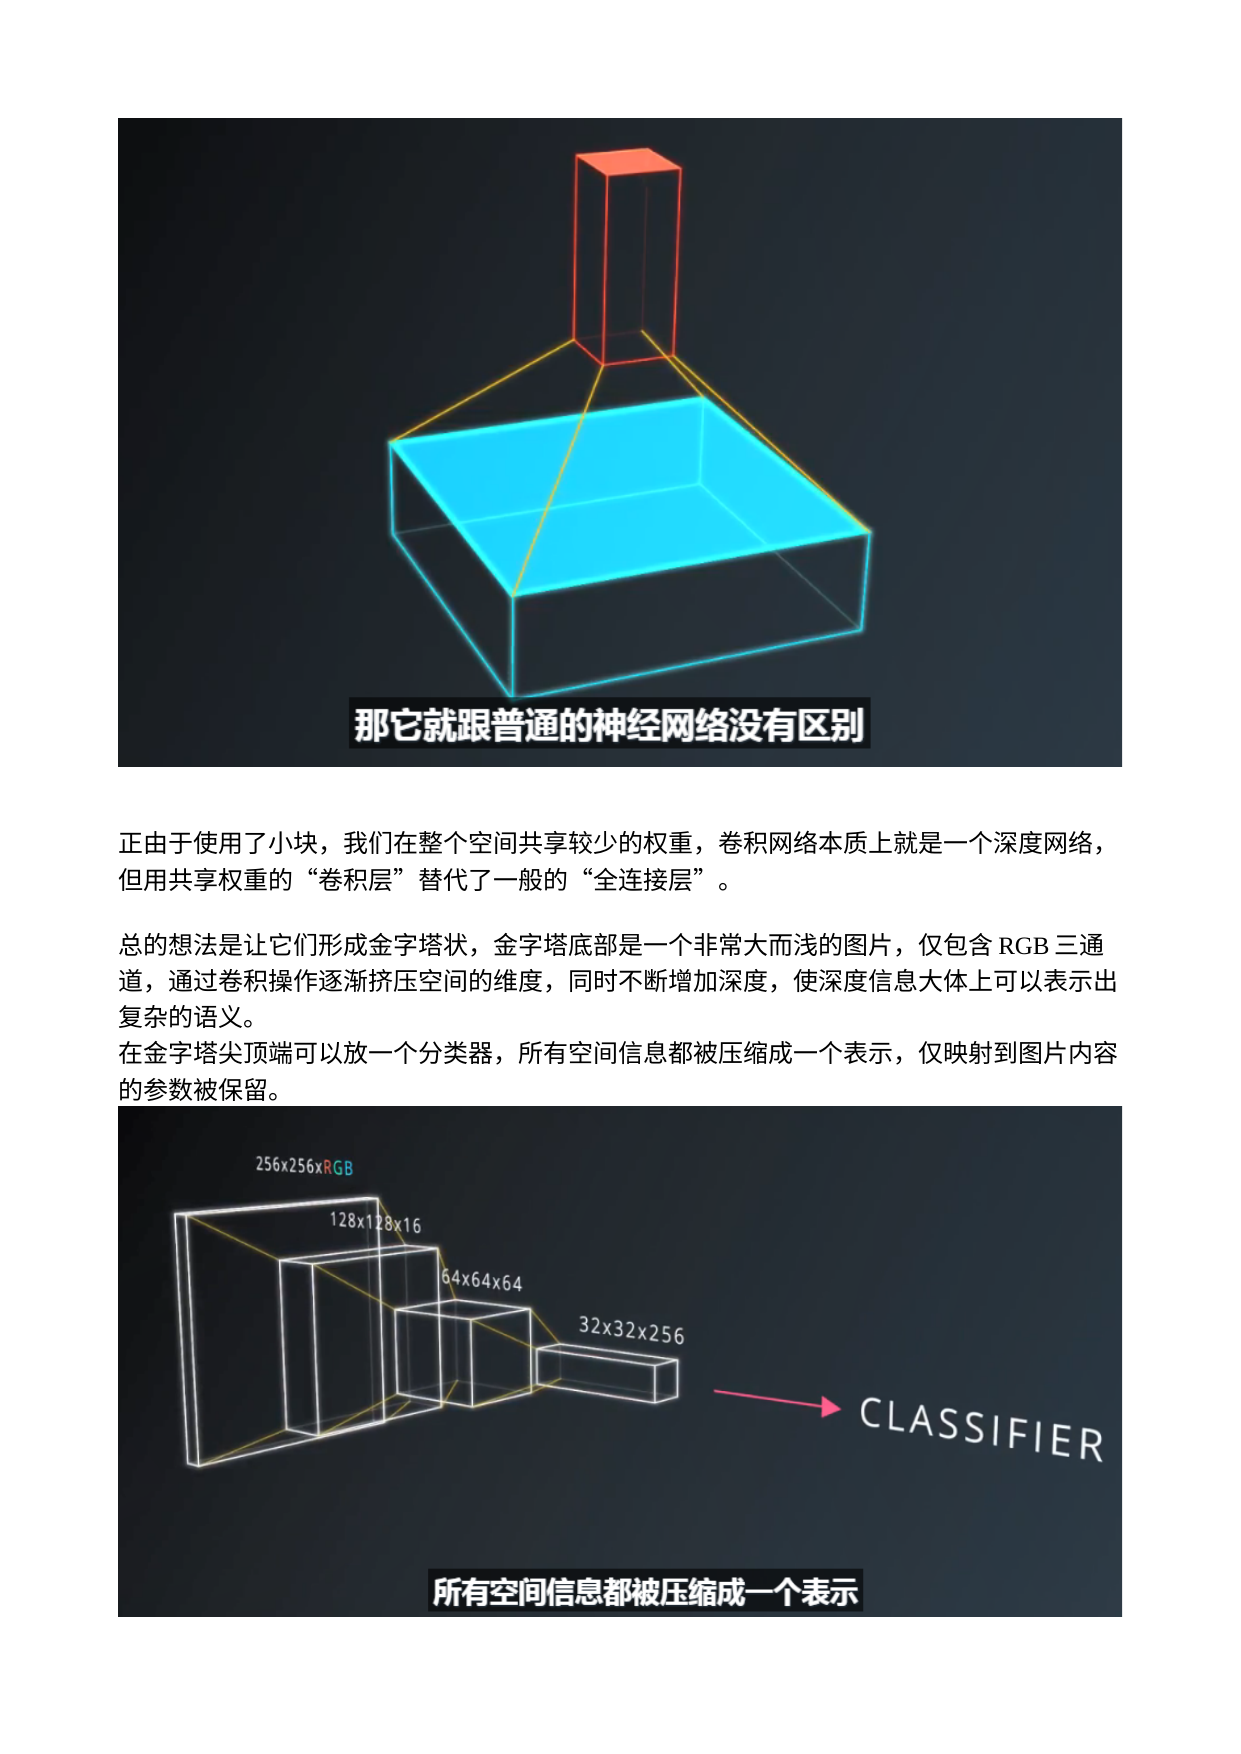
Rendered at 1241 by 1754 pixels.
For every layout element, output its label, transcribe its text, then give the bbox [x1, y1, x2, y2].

text 在金字塔尖顶端可以放一个分类器，所有空间信息都被压缩成一个表示，仅映射到图片内容的参数被保留。 [118, 1034, 1122, 1106]
text 总的想法是让它们形成金字塔状，金字塔底部是一个非常大而浅的图片，仅包含RGB三通道，通过卷积操作逐渐挤压空间的维度，同时不断增加深度，使深度信息大体上可以表示出复杂的语义。 [118, 925, 1122, 1034]
text 正由于使用了小块，我们在整个空间共享较少的权重，卷积网络本质上就是一个深度网络，但用共享权重的“卷积层”替代了一般的“全连接层”。 [118, 824, 1122, 896]
